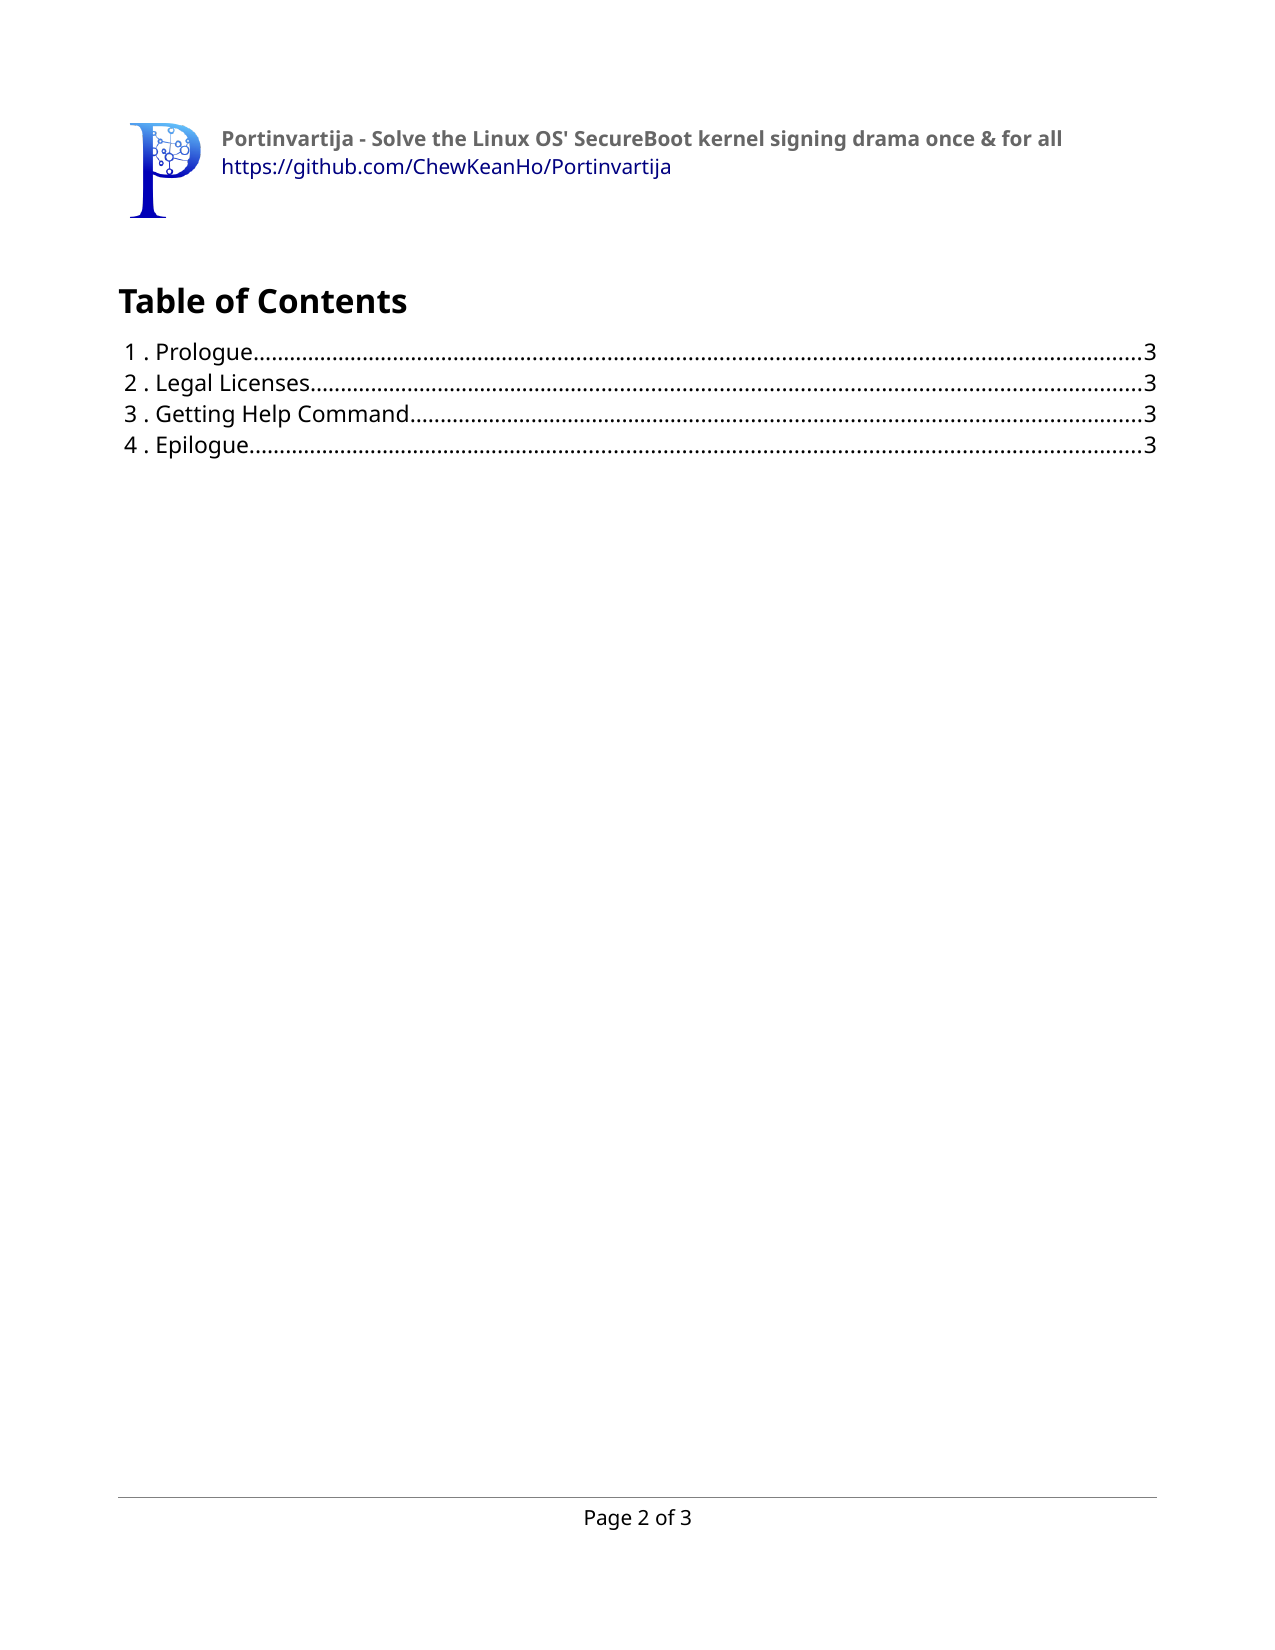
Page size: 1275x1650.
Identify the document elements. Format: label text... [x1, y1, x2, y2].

text 3 . Getting Help Command 3 [118, 398, 1157, 429]
text 1 . Prologue 3 [118, 336, 1157, 367]
text 4 . Epilogue 3 [118, 429, 1157, 461]
text 2 . Legal Licenses 3 [118, 367, 1157, 398]
picture [118, 123, 212, 218]
subtitle Table of Contents [118, 278, 1157, 323]
